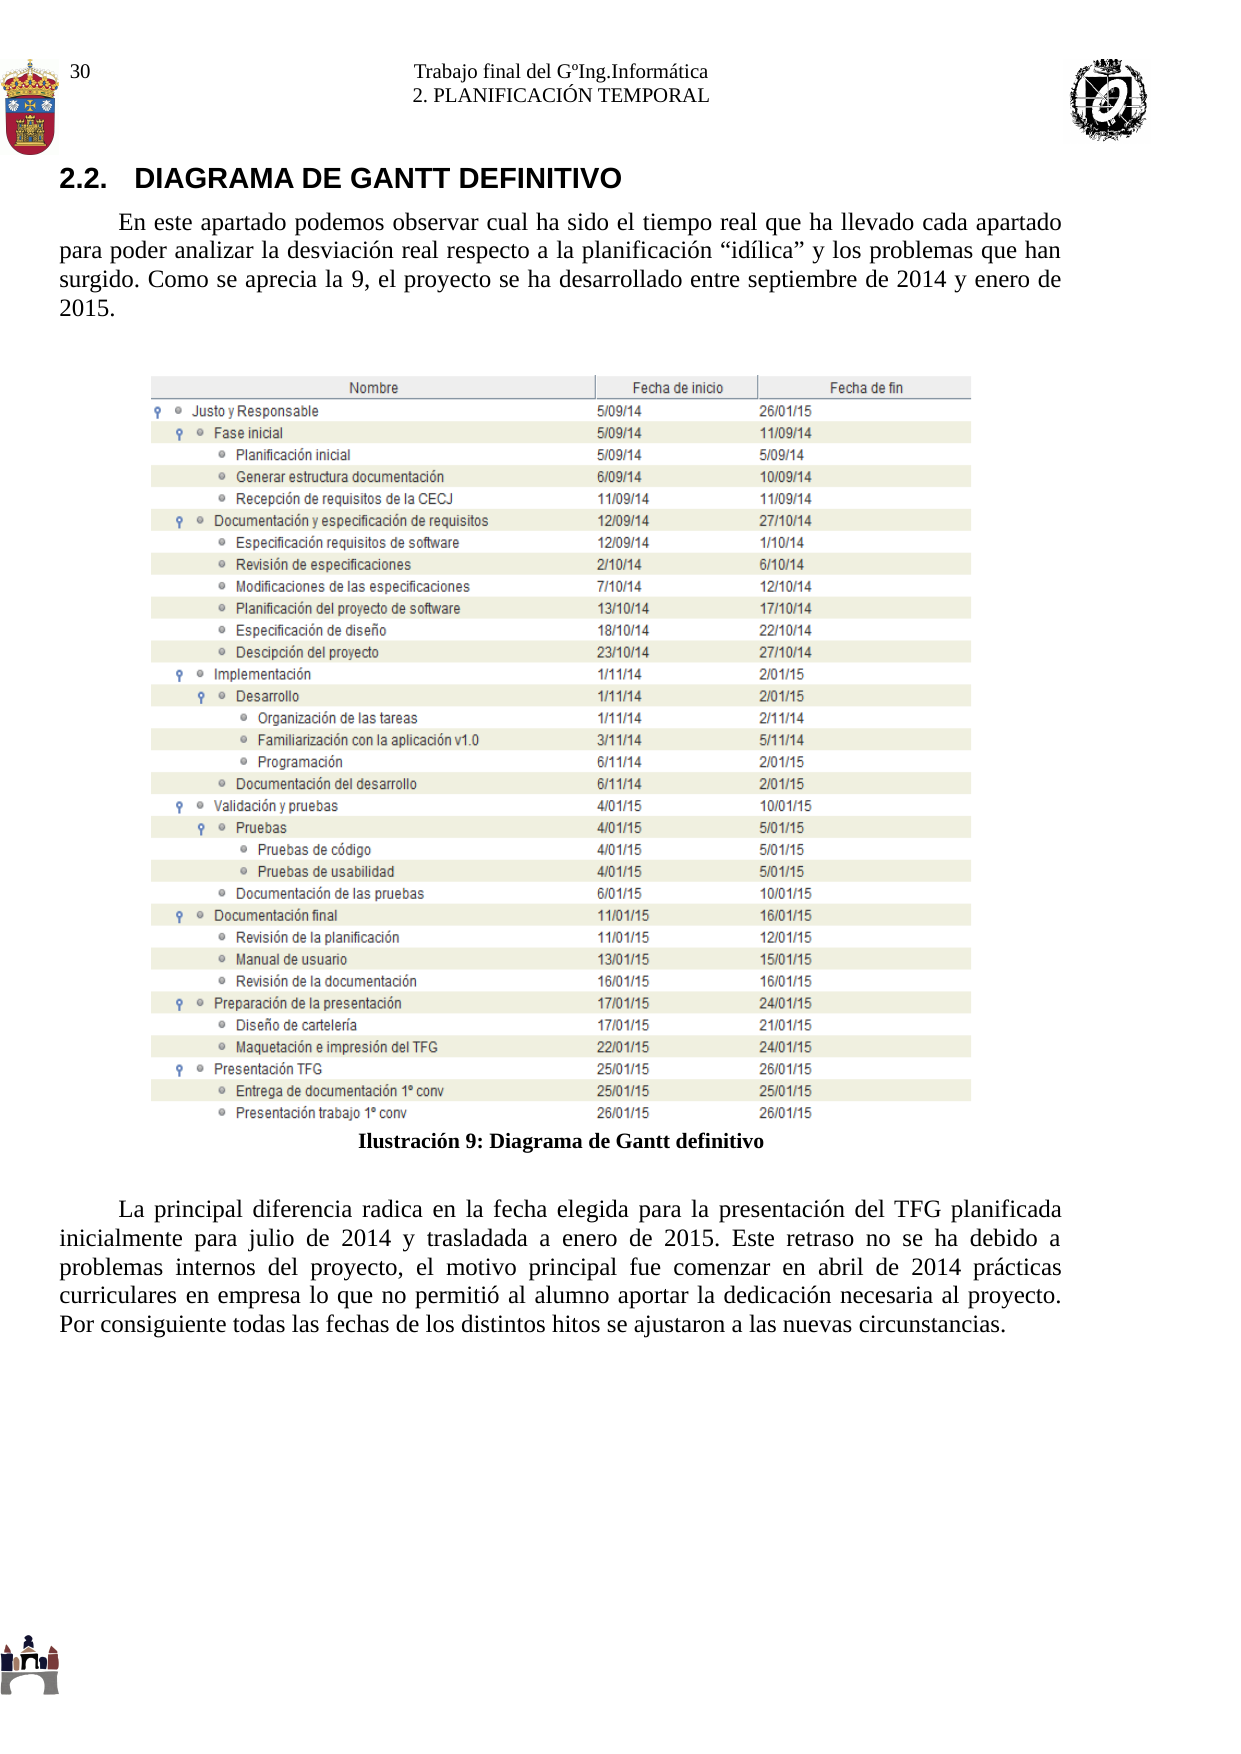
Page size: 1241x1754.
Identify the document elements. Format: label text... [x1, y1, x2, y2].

text La principal diferencia radica en la fecha elegida para la presentación del TFG planificada inicialmente para julio de 2014 y trasladada a enero de 2015. Este retraso no se ha debido a problemas internos del proyecto, el motivo principal fue comenzar en abril de 2014 prácticas curriculares en empresa lo que no permitió al alumno aportar la dedicación necesaria al proyecto. Por consiguiente todas las fechas de los distintos hitos se ajustaron a las nuevas circunstancias. [59, 1194, 1063, 1338]
picture [1063, 59, 1152, 144]
text En este apartado podemos observar cual ha sido el tiempo real que ha llevado cada apartado para poder analizar la desviación real respecto a la planificación “idílica” y los problemas que han surgido. Como se aprecia la Ilustración 9, el proyecto se ha desarrollado entre septiembre de 2014 y enero de 2015. [59, 207, 1063, 322]
picture [0, 1634, 59, 1695]
picture [151, 375, 972, 1128]
subtitle DIAGRAMA DE GANTT DEFINITIVO [59, 161, 1063, 195]
text Ilustración 9: Diagrama de Gantt definitivo [151, 1128, 971, 1153]
picture [0, 59, 59, 155]
